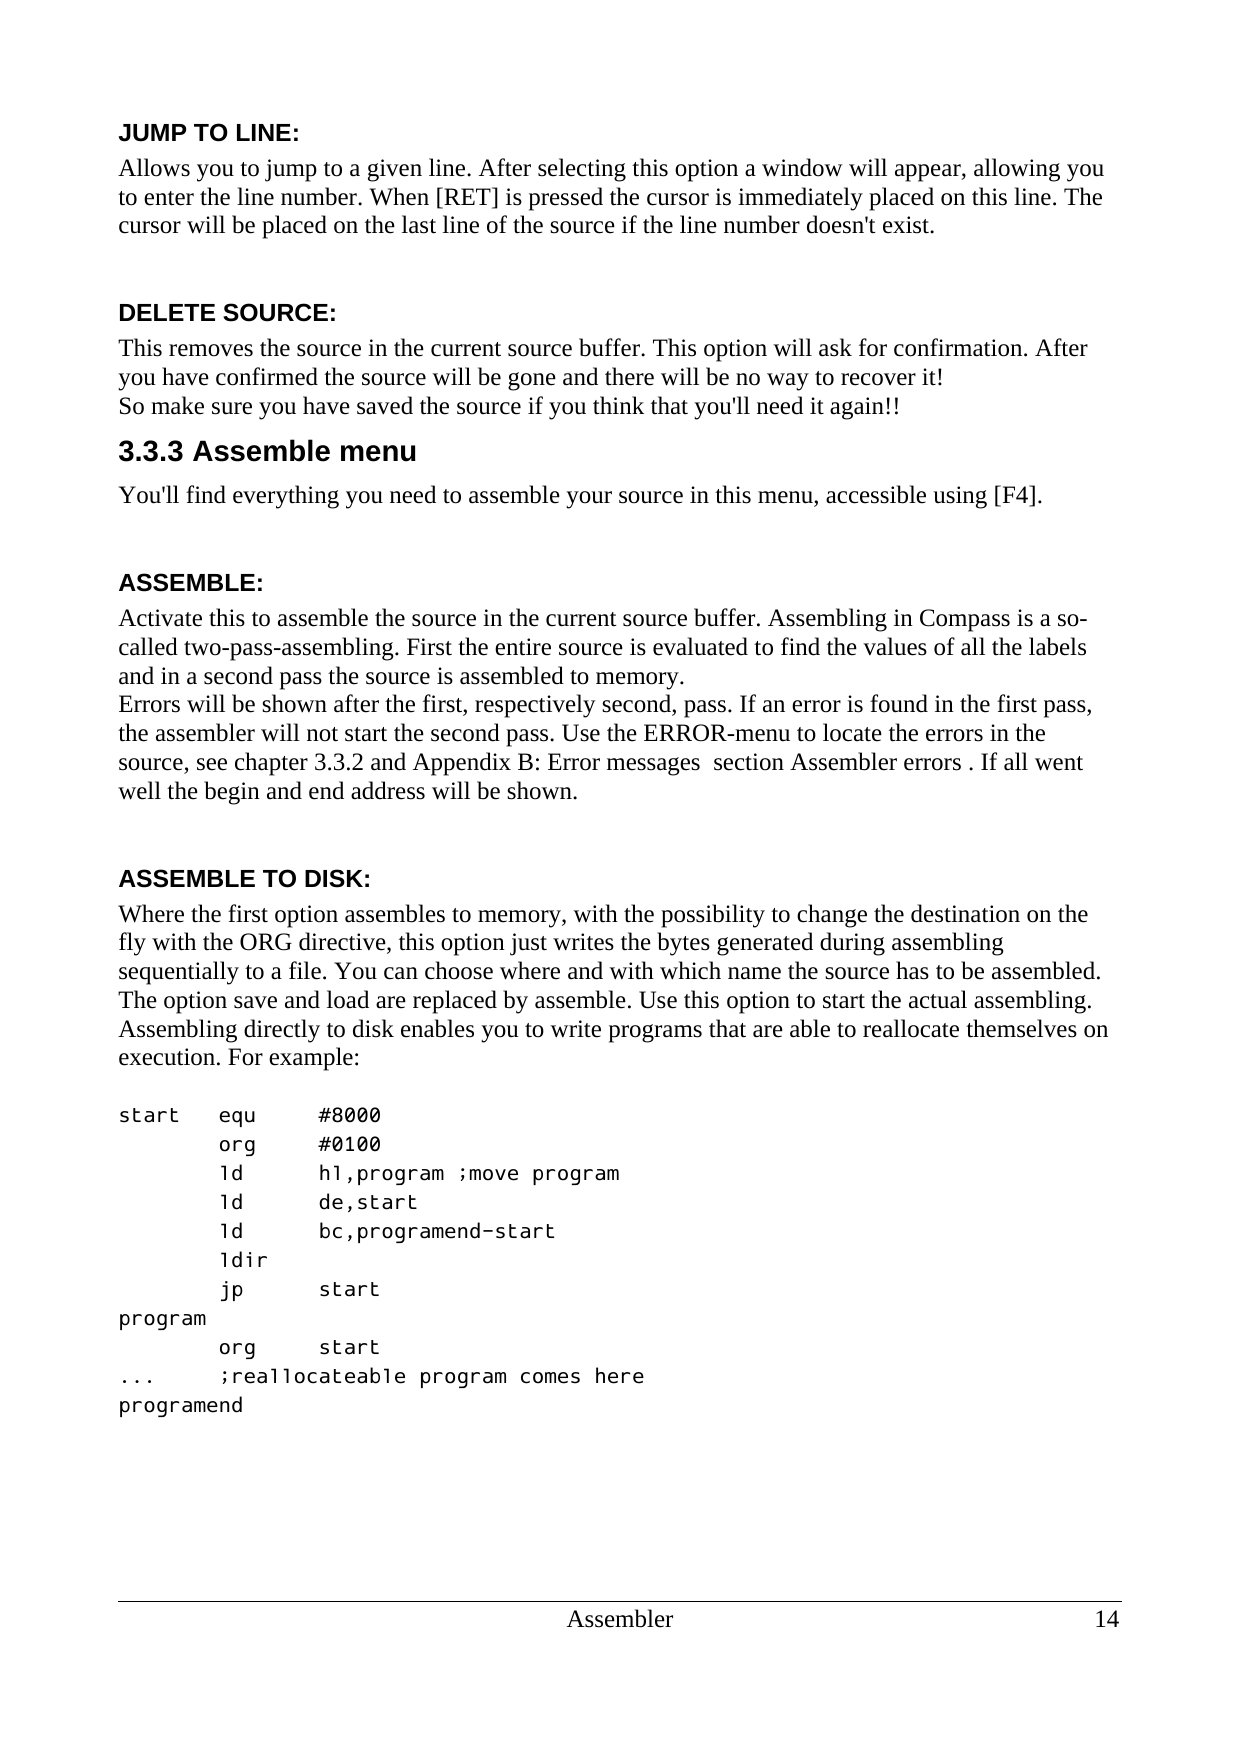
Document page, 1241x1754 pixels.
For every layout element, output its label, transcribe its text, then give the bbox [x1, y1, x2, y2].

text This removes the source in the current source buffer. This option will ask for confirmation. After you have confirmed the source will be gone and there will be no way to recover it! So make sure you have saved the source if you think that you'll need it again!! [118, 333, 1122, 420]
text Activate this to assemble the source in the current source buffer. Assembling in Compass is a so-called two-pass-assembling. First the entire source is evaluated to find the values of all the labels and in a second pass the source is assembled to memory. [118, 603, 1122, 689]
subtitle DELETE SOURCE: [118, 298, 1122, 327]
subtitle JUMP TO LINE: [118, 118, 1122, 147]
text start equ #8000 [118, 1100, 1122, 1129]
text ldir [118, 1245, 1122, 1274]
text org start [118, 1332, 1122, 1361]
text ld de,start [118, 1187, 1122, 1216]
text Assembling directly to disk enables you to write programs that are able to reallocate themselves on execution. For example: [118, 1014, 1122, 1071]
subtitle ASSEMBLE TO DISK: [118, 864, 1122, 892]
text ld bc,programend-start [118, 1216, 1122, 1245]
text org #0100 [118, 1129, 1122, 1158]
text Errors will be shown after the first, respectively second, pass. If an error is found in the first pass, the assembler will not start the second pass. Use the ERROR-menu to locate the errors in the source, see chapter 3.2.2 and Appendix B: Error messages section Assembler errors . If all went well the begin and end address will be shown. [118, 689, 1122, 804]
text Where the first option assembles to memory, with the possibility to change the destination on the fly with the ORG directive, this option just writes the bytes generated during assembling sequentially to a file. You can choose where and with which name the source has to be assembled. The option save and load are replaced by assemble. Use this option to start the actual assembling. [118, 899, 1122, 1014]
text jp start [118, 1274, 1122, 1303]
text programend [118, 1390, 1122, 1419]
text You'll find everything you need to assemble your source in this menu, accessible using [F4]. [118, 481, 1122, 509]
text ... ;reallocateable program comes here [118, 1361, 1122, 1390]
subtitle ASSEMBLE: [118, 568, 1122, 597]
text program [118, 1303, 1122, 1332]
text Allows you to jump to a given line. After selecting this option a window will appear, allowing you to enter the line number. When [RET] is pressed the cursor is immediately placed on this line. The cursor will be placed on the last line of the source if the line number doesn't exist. [118, 153, 1122, 239]
subtitle Assemble menu [118, 434, 1122, 468]
text ld hl,program ;move program [118, 1158, 1122, 1187]
